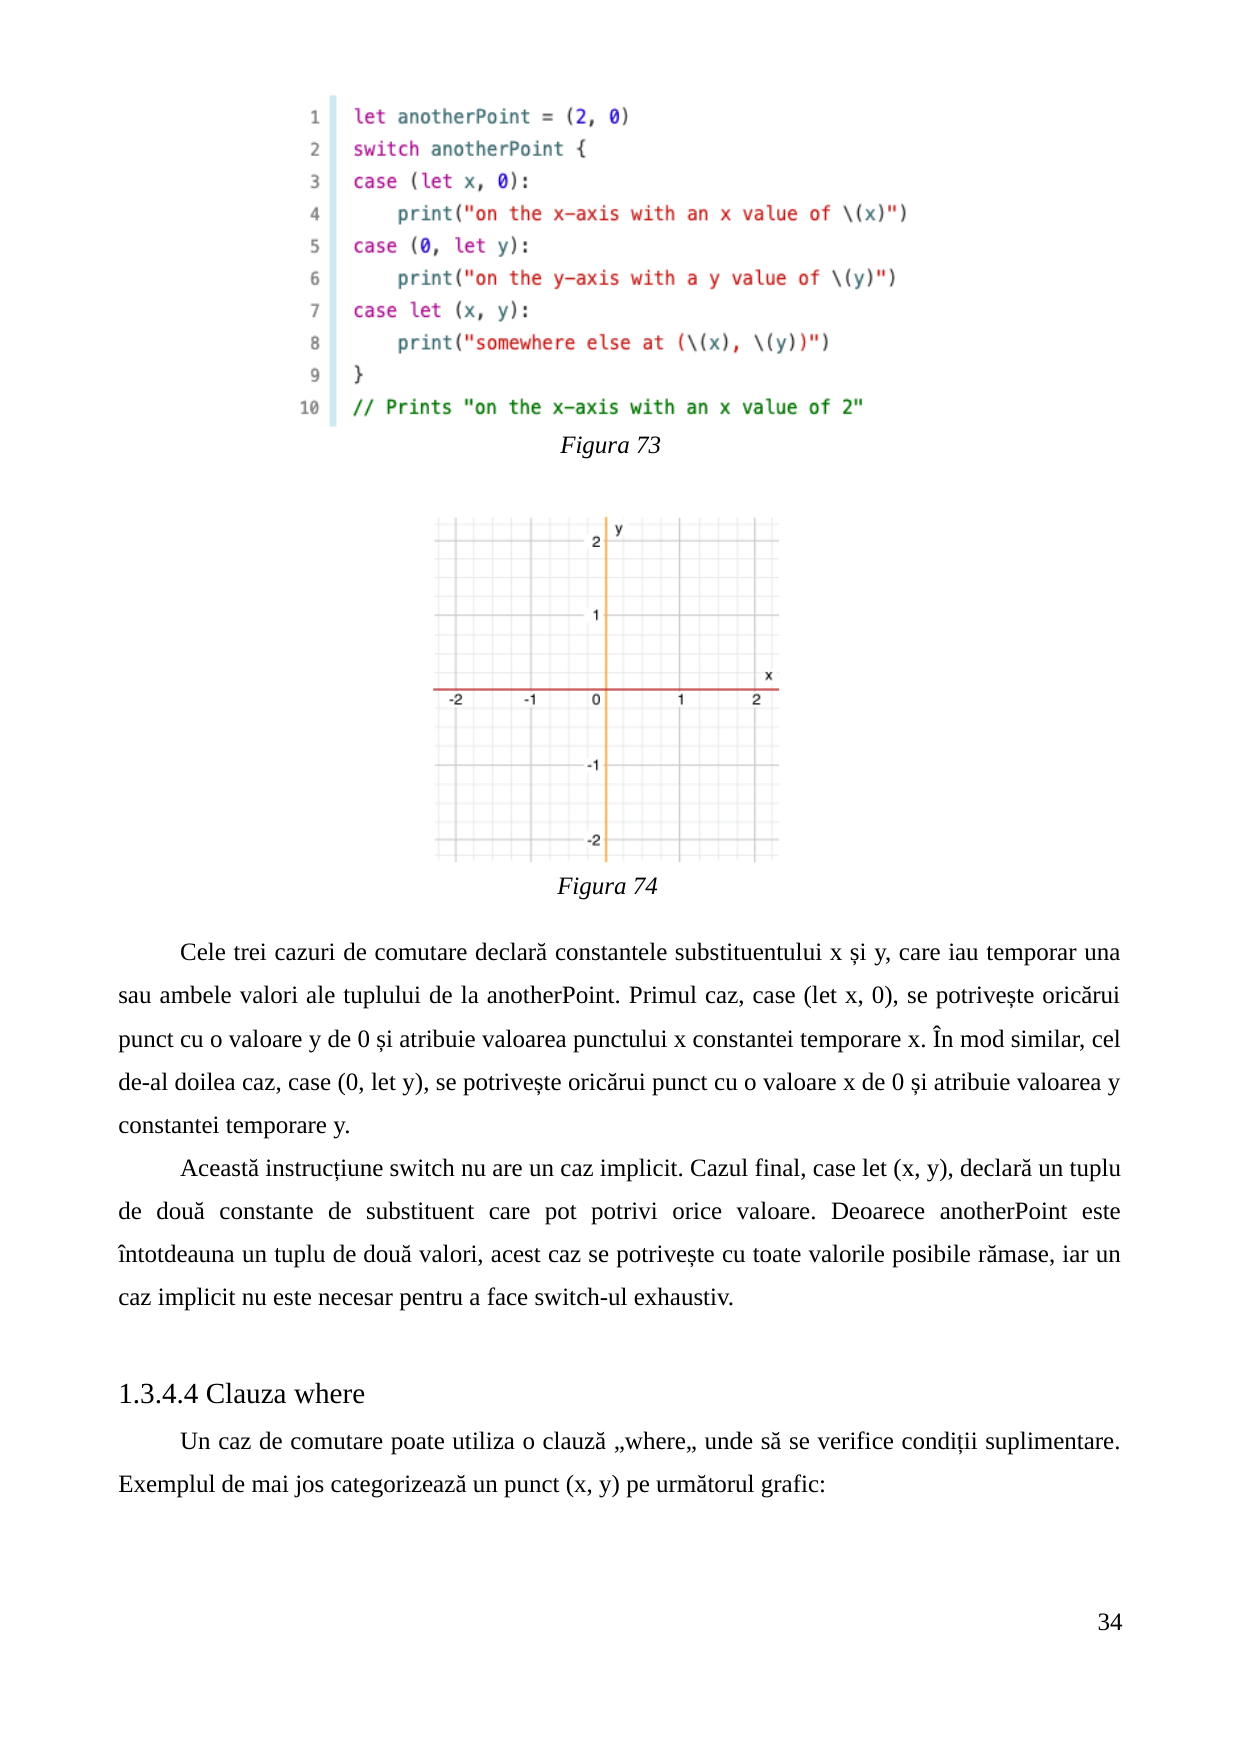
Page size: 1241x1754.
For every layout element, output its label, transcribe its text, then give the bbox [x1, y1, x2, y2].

text Figura 74 [422, 871, 792, 900]
picture [422, 507, 793, 871]
text Cele trei cazuri de comutare declară constantele substituentului x și y, care iau temporar una sau ambele valori ale tuplului de la anotherPoint. Primul caz, case (let x, 0), se potrivește oricărui punct cu o valoare y de 0 și atribuie valoarea punctului x constantei temporare x. În mod similar, cel de-al doilea caz, case (0, let y), se potrivește oricărui punct cu o valoare x de 0 și atribuie valoarea y constantei temporare y. [118, 937, 1122, 1139]
subtitle 1.3.4.4 Clauza where [118, 1376, 1122, 1409]
text Această instrucțiune switch nu are un caz implicit. Cazul final, case let (x, y), declară un tuplu de două constante de substituent care pot potrivi orice valoare. Deoarece anotherPoint este întotdeauna un tuplu de două valori, acest caz se potrivește cu toate valorile posibile rămase, iar un caz implicit nu este necesar pentru a face switch-ul exhaustiv. [118, 1153, 1122, 1311]
text Figura 73 [297, 431, 924, 459]
text Un caz de comutare poate utiliza o clauză „where„ unde să se verifice condiții suplimentare. Exemplul de mai jos categorizează un punct (x, y) pe următorul grafic: [118, 1426, 1122, 1498]
picture [297, 90, 924, 431]
